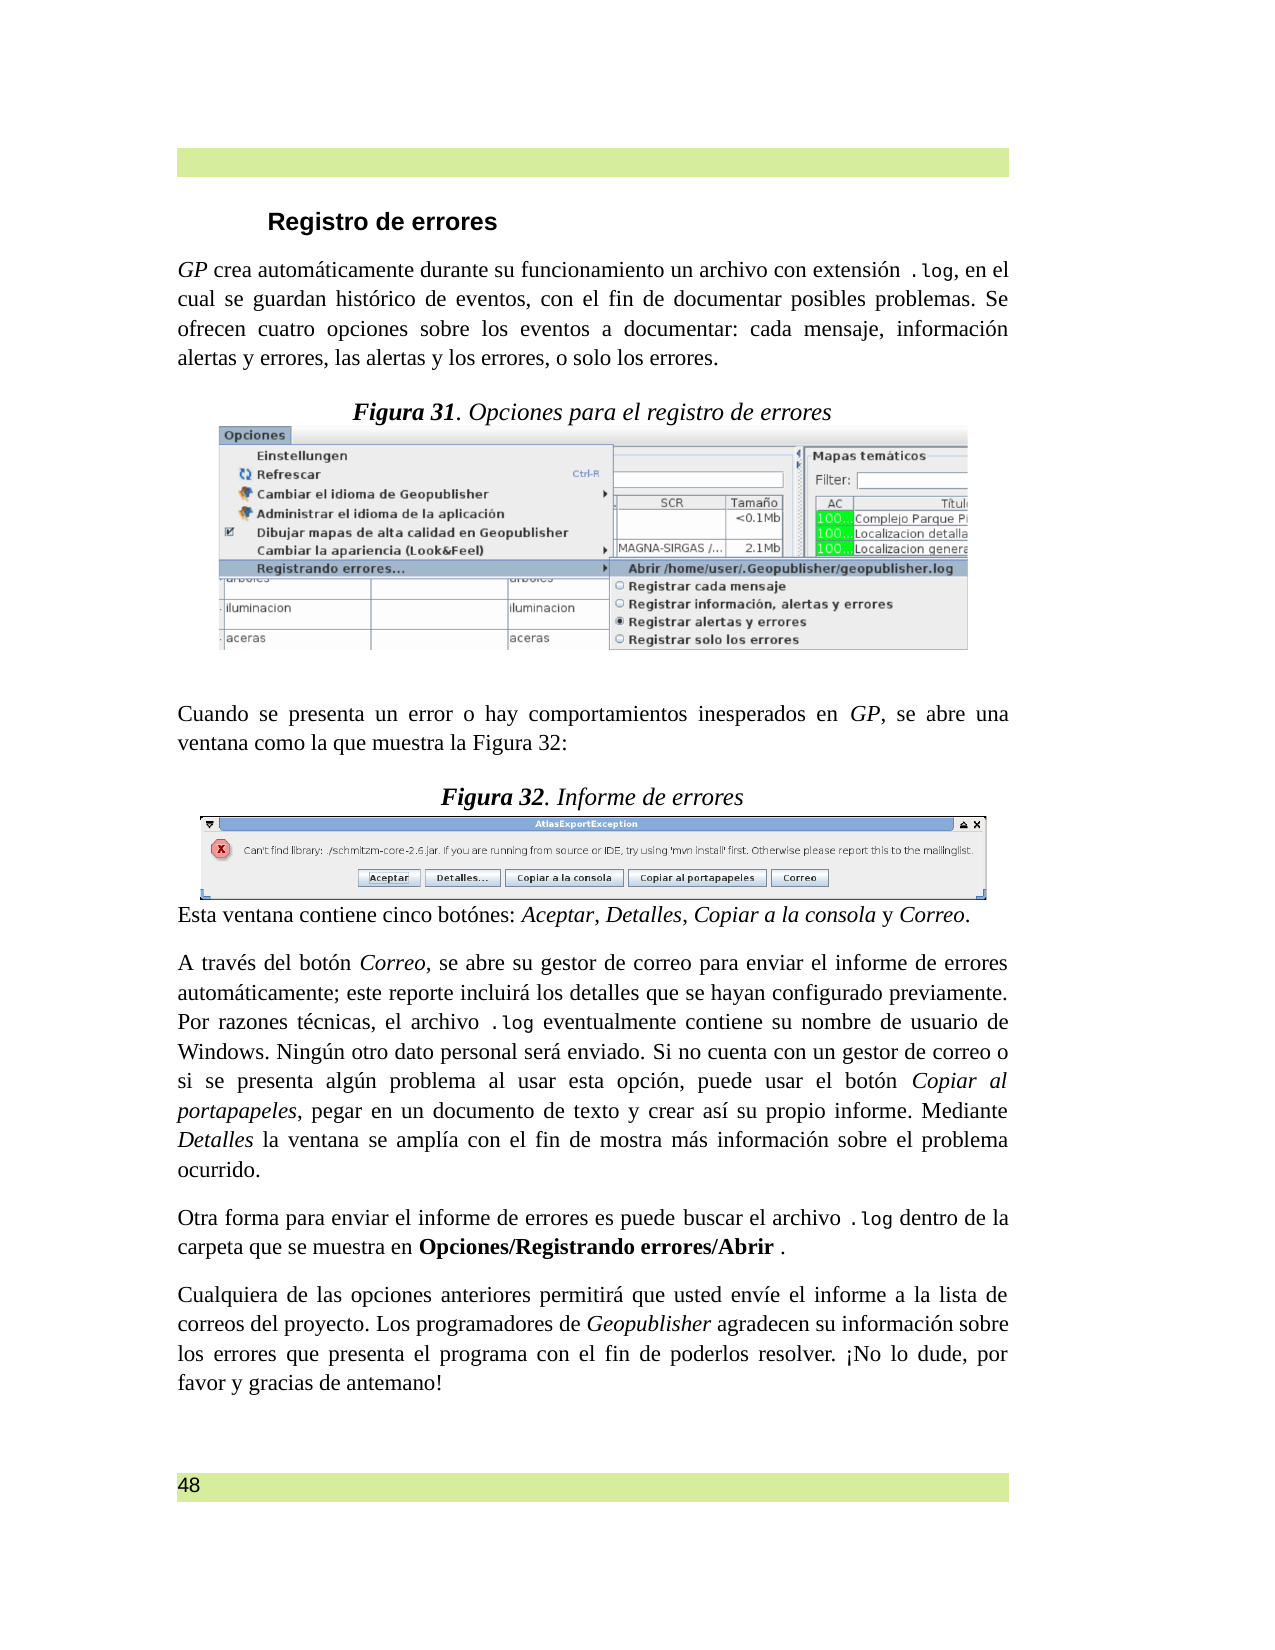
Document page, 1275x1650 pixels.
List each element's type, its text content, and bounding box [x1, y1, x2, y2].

text Cualquiera de las opciones anteriores permitirá que usted envíe el informe a la lista de correos del proyecto. Los programadores de Geopublisher agradecen su información sobre los errores que presenta el programa con el fin de poderlos resolver. ¡No lo dude, por favor y gracias de antemano! [177, 1279, 1009, 1397]
picture [218, 426, 968, 650]
text A través del botón Correo, se abre su gestor de correo para enviar el informe de errores automáticamente; este reporte incluirá los detalles que se hayan configurado previamente. Por razones técnicas, el archivo .log eventualmente contiene su nombre de usuario de Windows. Ningún otro dato personal será enviado. Si no cuenta con un gestor de correo o si se presenta algún problema al usar esta opción, puede usar el botón Copiar al portapapeles, pegar en un documento de texto y crear así su propio informe. Mediante Detalles la ventana se amplía con el fin de mostra más información sobre el problema ocurrido. [177, 947, 1009, 1183]
subtitle Registro de errores [177, 207, 1009, 235]
text Figura 32. Informe de errores [177, 782, 1009, 810]
text GP crea automáticamente durante su funcionamiento un archivo con extensión .log, en el cual se guardan histórico de eventos, con el fin de documentar posibles problemas. Se ofrecen cuatro opciones sobre los eventos a documentar: cada mensaje, información alertas y errores, las alertas y los errores, o solo los errores. [177, 254, 1009, 372]
text Cuando se presenta un error o hay comportamientos inesperados en GP, se abre una ventana como la que muestra la Figura 32: [177, 698, 1009, 757]
text Esta ventana contiene cinco botónes: Aceptar, Detalles, Copiar a la consola y Correo. [177, 829, 1009, 929]
picture [200, 816, 987, 900]
text Otra forma para enviar el informe de errores es puede buscar el archivo .log dentro de la carpeta que se muestra en Opciones/Registrando errores/Abrir . [177, 1201, 1009, 1260]
text Figura 31. Opciones para el registro de errores [177, 397, 1009, 425]
